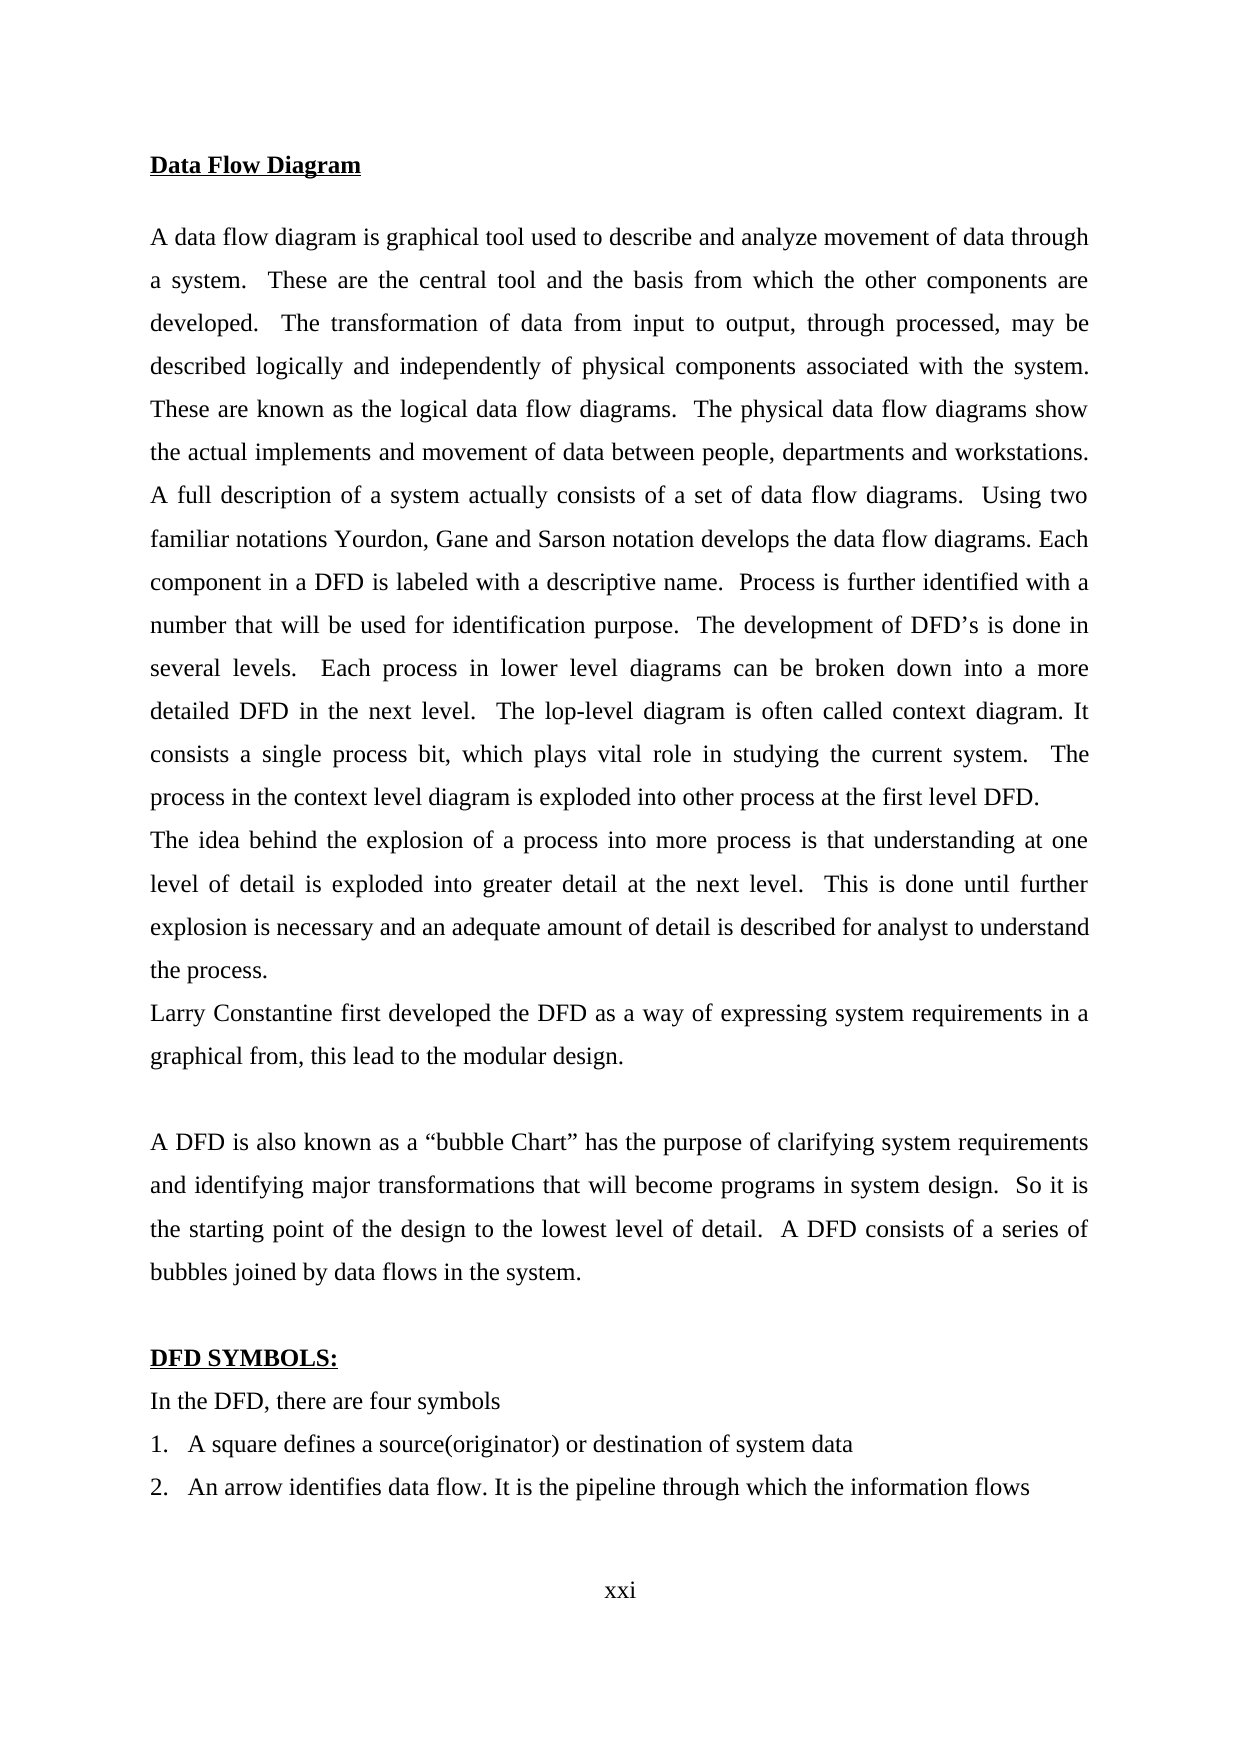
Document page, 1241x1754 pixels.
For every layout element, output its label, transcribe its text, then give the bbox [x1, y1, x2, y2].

list A square defines a source(originator) or destination of system data [150, 1429, 1090, 1458]
list An arrow identifies data flow. It is the pipeline through which the information flows [150, 1472, 1090, 1501]
text Larry Constantine first developed the DFD as a way of expressing system requirements in a graphical from, this lead to the modular design. [150, 998, 1090, 1070]
text A data flow diagram is graphical tool used to describe and analyze movement of data through a system. These are the central tool and the basis from which the other components are developed. The transformation of data from input to output, through processed, may be described logically and independently of physical components associated with the system. These are known as the logical data flow diagrams. The physical data flow diagrams show the actual implements and movement of data between people, departments and workstations. A full description of a system actually consists of a set of data flow diagrams. Using two familiar notations Yourdon, Gane and Sarson notation develops the data flow diagrams. Each component in a DFD is labeled with a descriptive name. Process is further identified with a number that will be used for identification purpose. The development of DFD’s is done in several levels. Each process in lower level diagrams can be broken down into a more detailed DFD in the next level. The lop-level diagram is often called context diagram. It consists a single process bit, which plays vital role in studying the current system. The process in the context level diagram is exploded into other process at the first level DFD. [150, 222, 1090, 811]
text A DFD is also known as a “bubble Chart” has the purpose of clarifying system requirements and identifying major transformations that will become programs in system design. So it is the starting point of the design to the lowest level of detail. A DFD consists of a series of bubbles joined by data flows in the system. [150, 1127, 1090, 1286]
text The idea behind the explosion of a process into more process is that understanding at one level of detail is exploded into greater detail at the next level. This is done until further explosion is necessary and an adequate amount of detail is described for analyst to understand the process. [150, 826, 1090, 984]
text DFD SYMBOLS: [150, 1343, 1090, 1372]
text Data Flow Diagram [150, 150, 1090, 179]
text In the DFD, there are four symbols [150, 1386, 1090, 1415]
